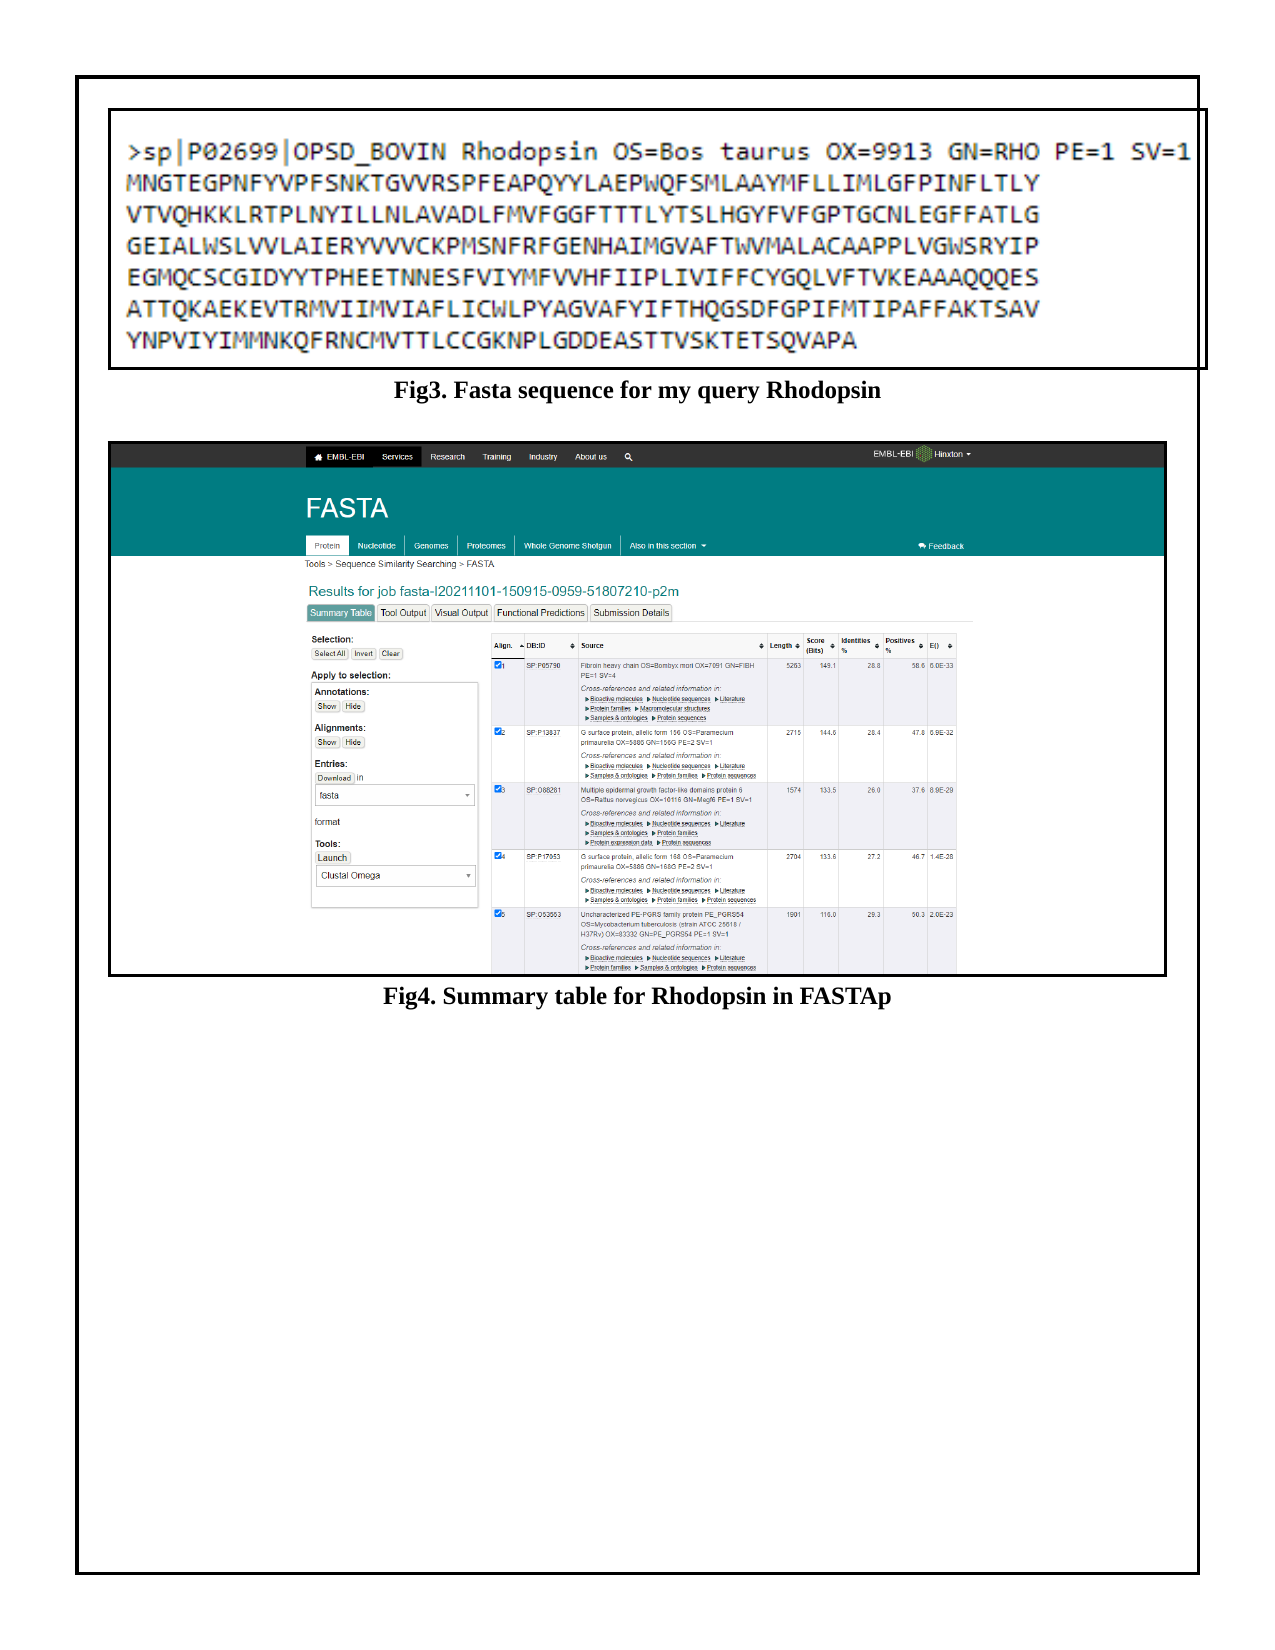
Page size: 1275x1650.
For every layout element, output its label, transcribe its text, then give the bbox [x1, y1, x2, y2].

text Fig4. Summary table for Rhodopsin in FASTAp [108, 977, 1167, 1010]
text Fig3. Fasta sequence for my query Rhodopsin [108, 370, 1167, 403]
